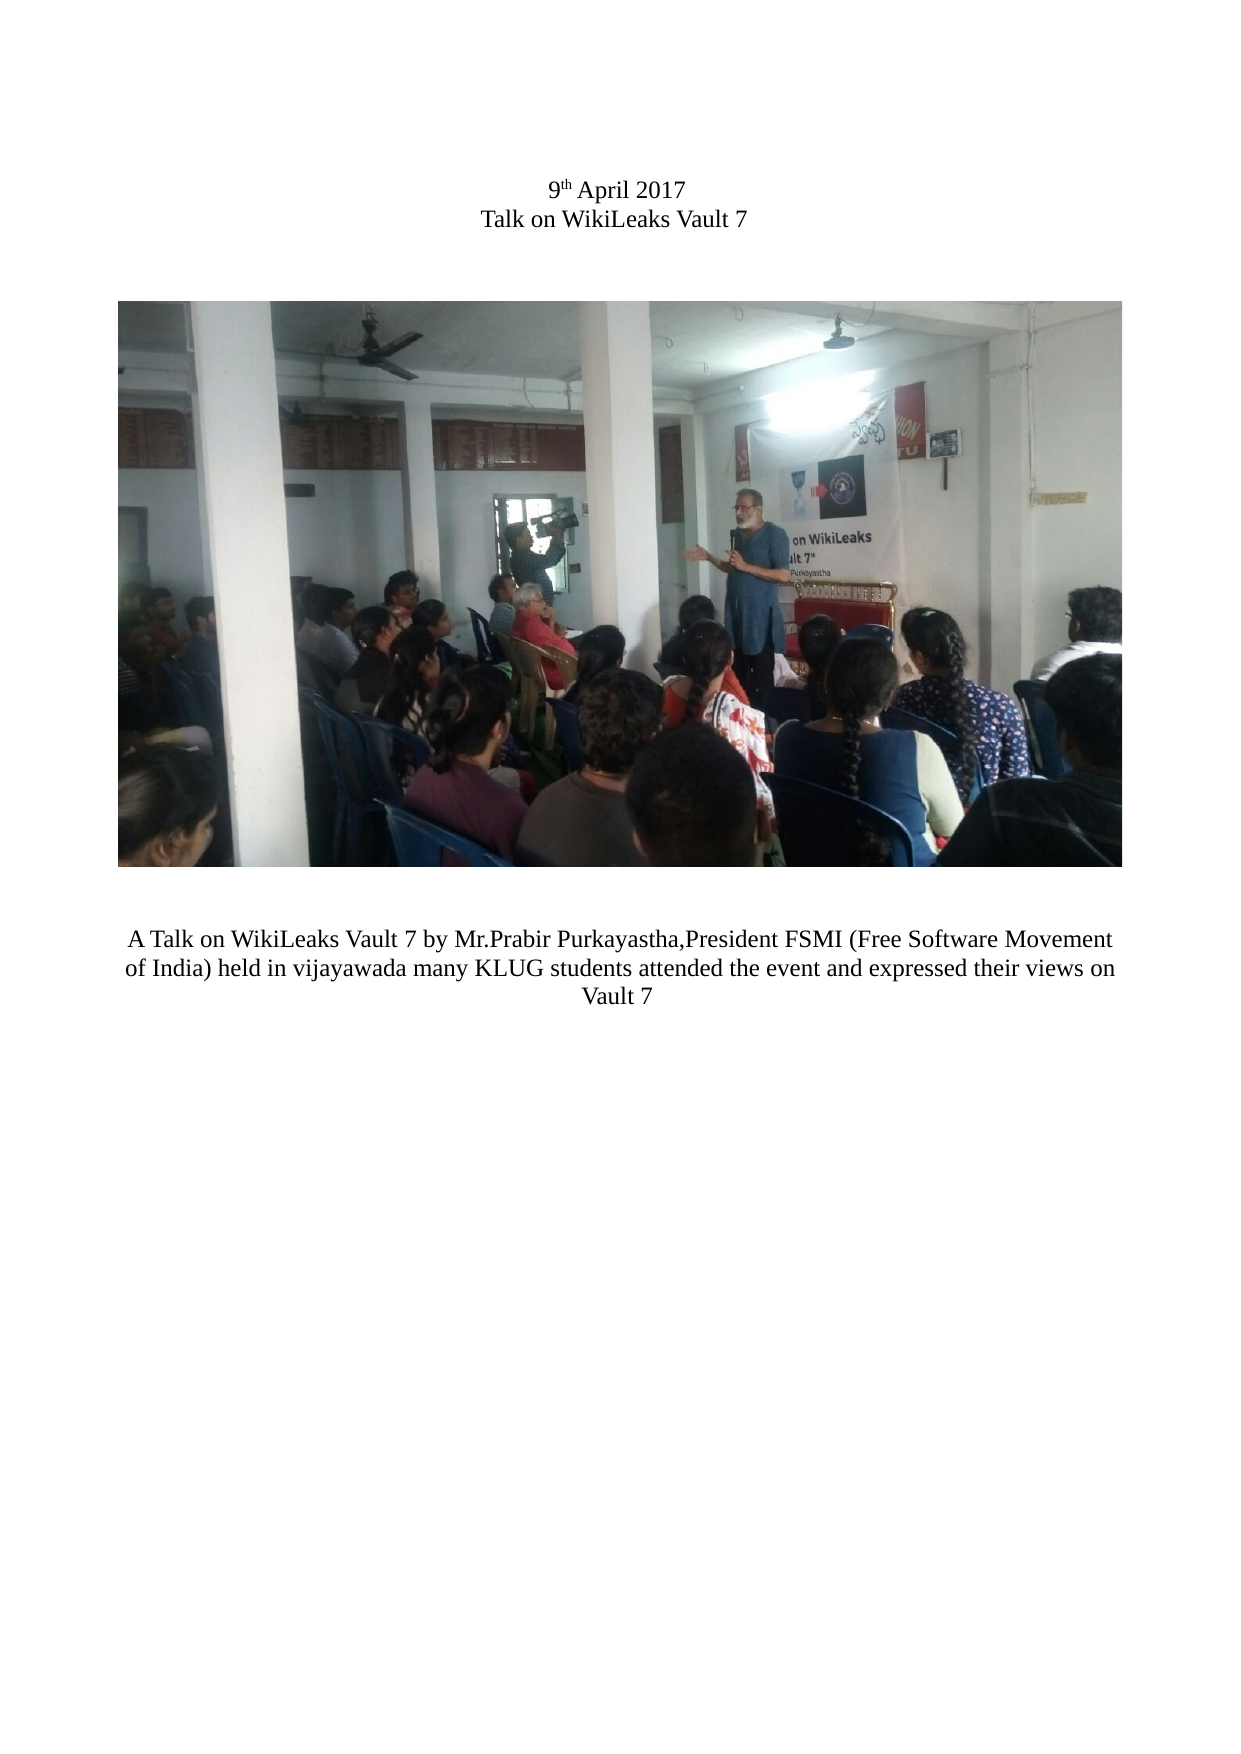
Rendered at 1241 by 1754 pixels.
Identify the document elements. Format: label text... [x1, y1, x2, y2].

picture [118, 301, 1123, 867]
text 9th April 2017 [118, 176, 1122, 204]
text Talk on WikiLeaks Vault 7 [118, 204, 1122, 233]
text A Talk on WikiLeaks Vault 7 by Mr.Prabir Purkayastha,President FSMI (Free Software Movement of India) held in vijayawada many KLUG students attended the event and expressed their views on Vault 7 [118, 924, 1122, 1010]
